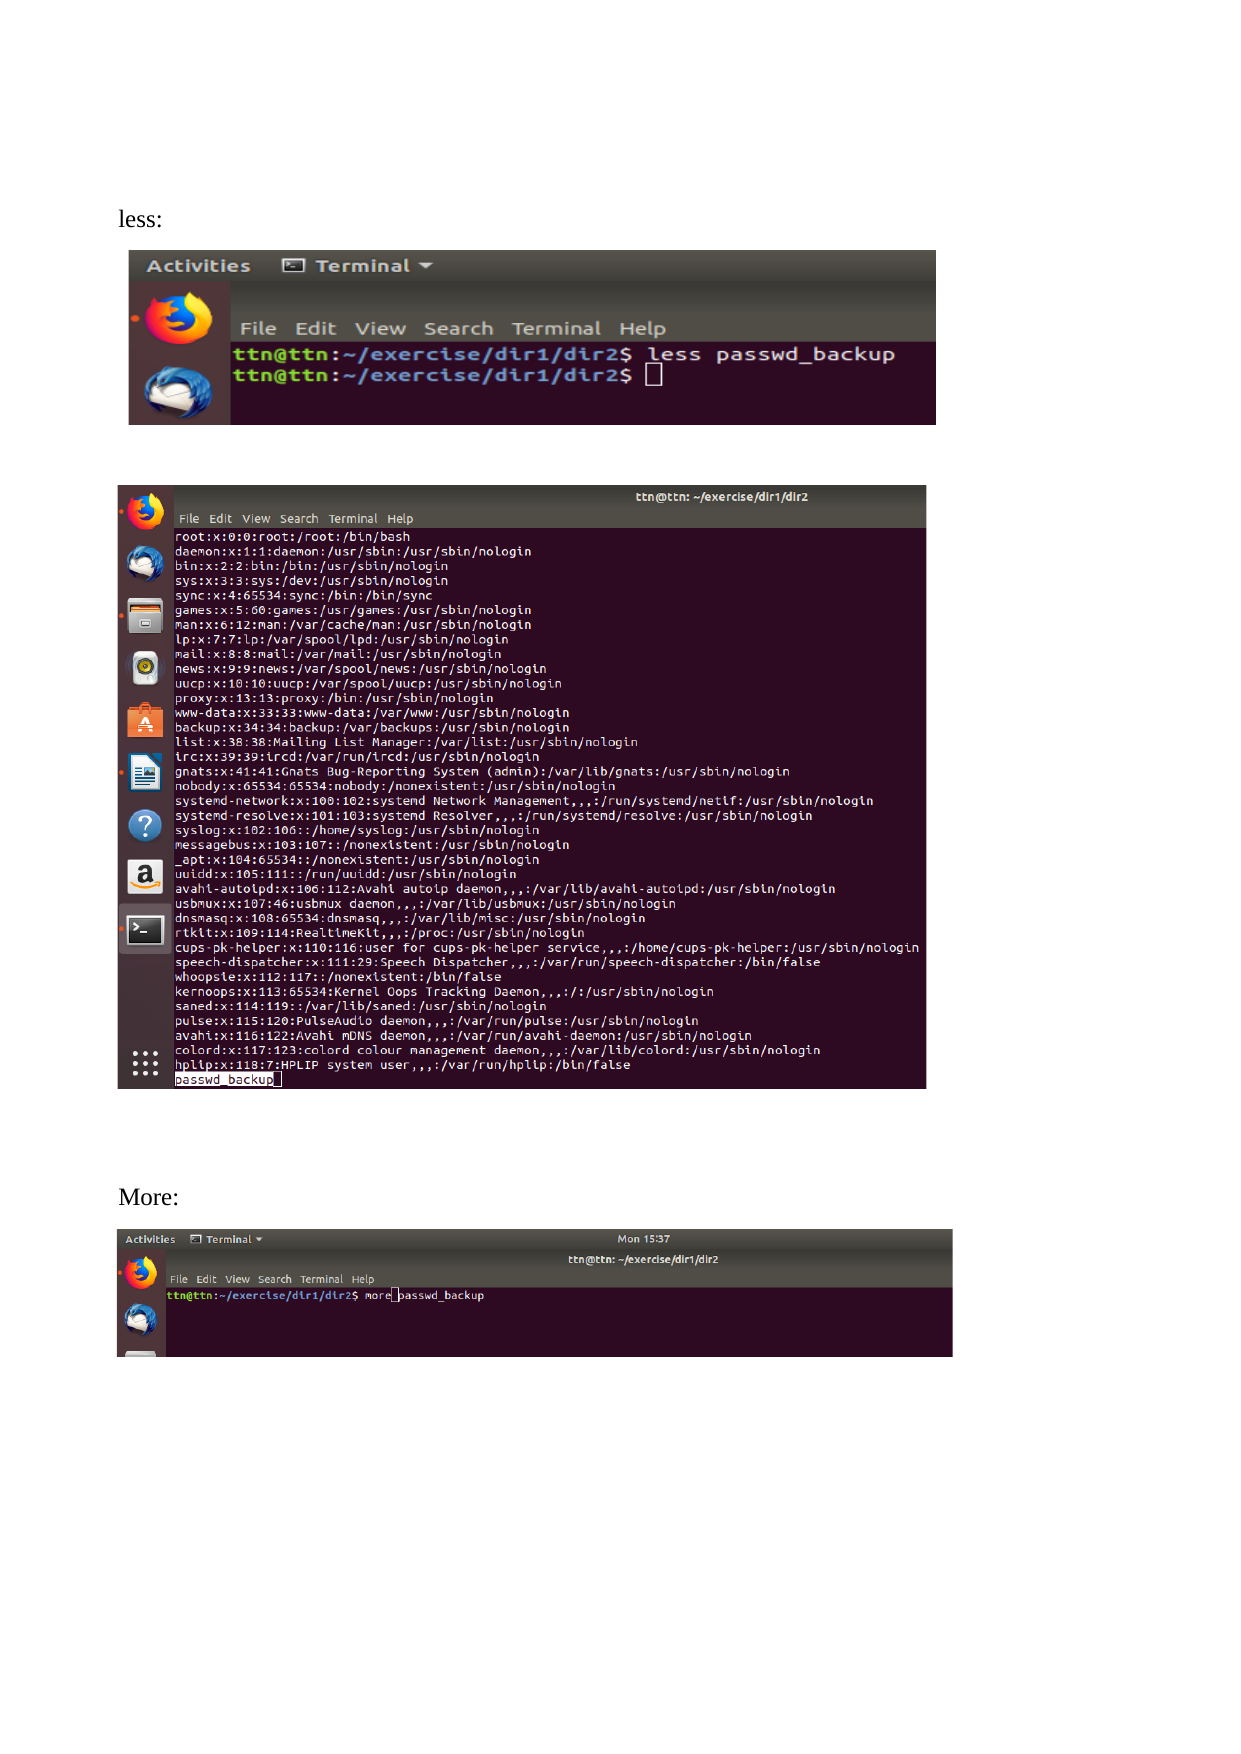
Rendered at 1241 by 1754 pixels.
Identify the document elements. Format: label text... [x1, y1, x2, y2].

text less: [118, 204, 1122, 233]
text More: [118, 1182, 1122, 1211]
picture [117, 485, 927, 1089]
